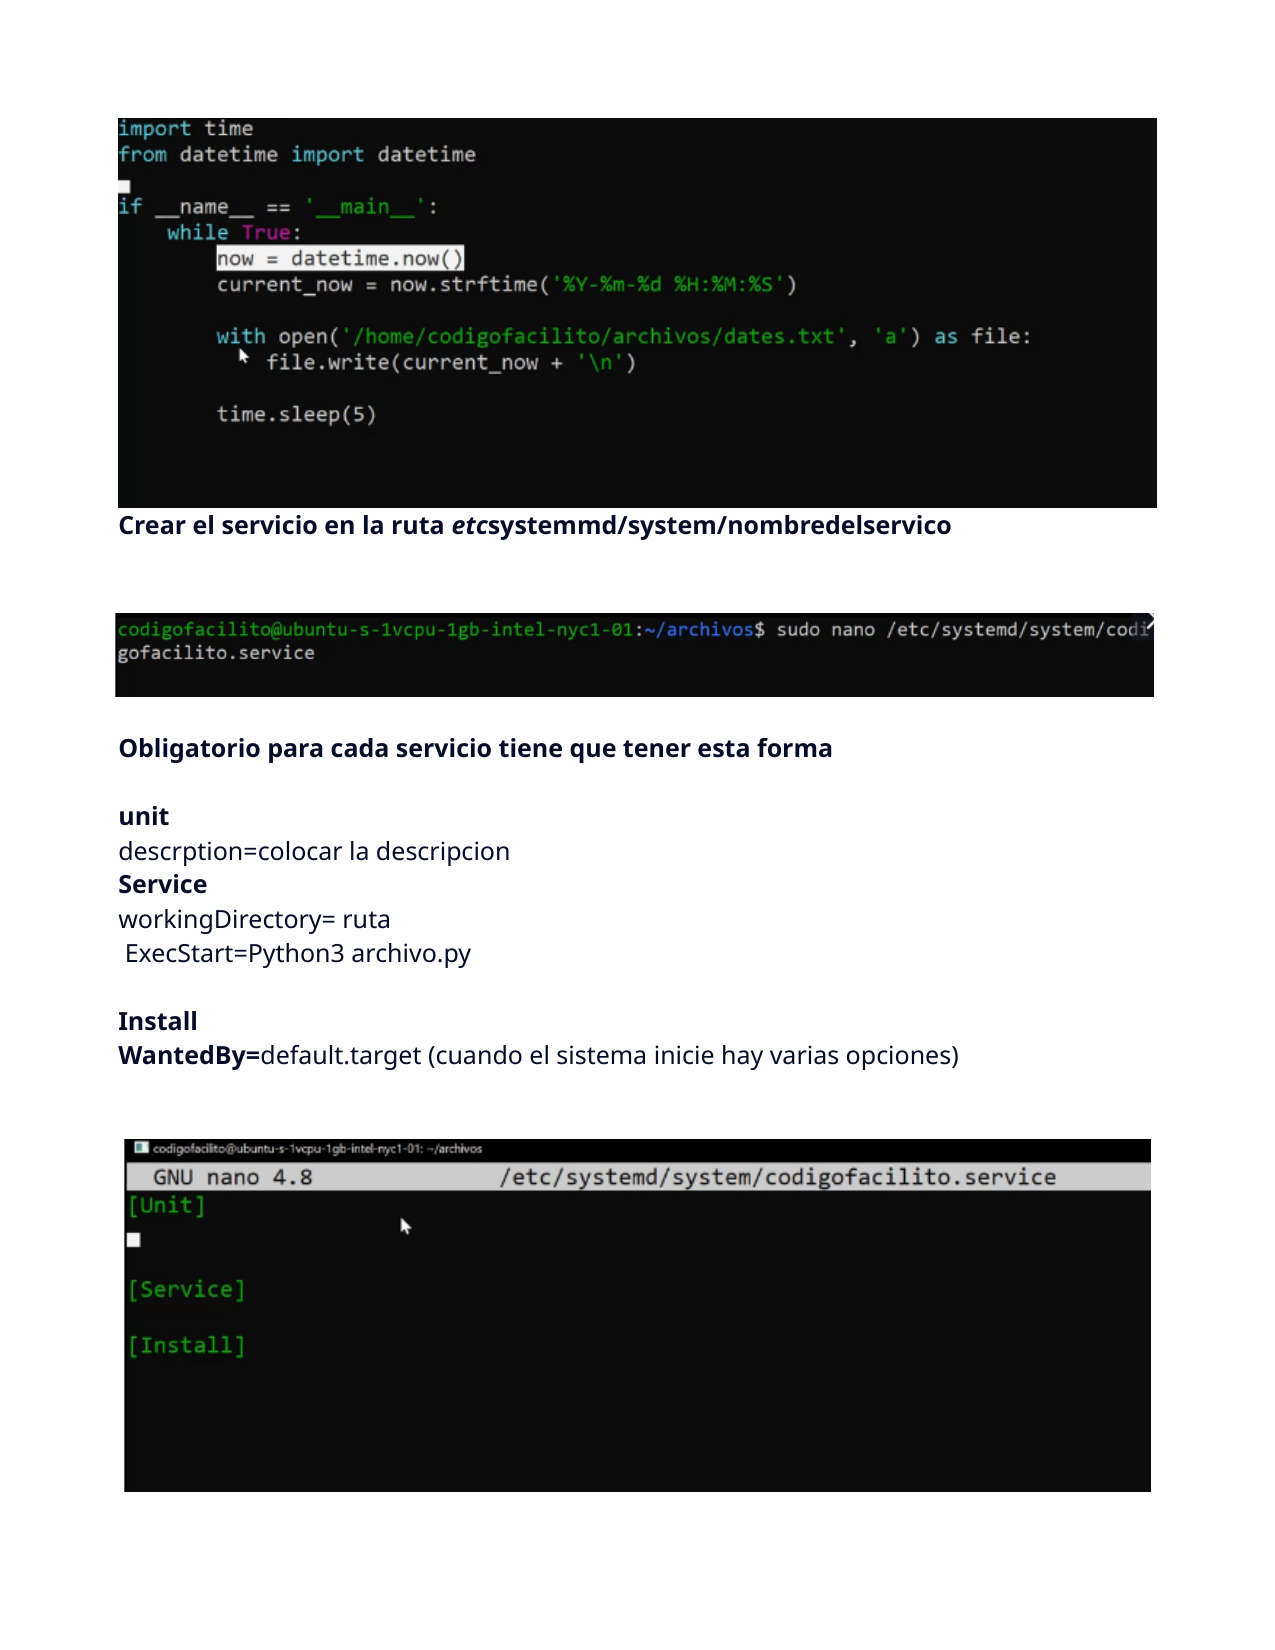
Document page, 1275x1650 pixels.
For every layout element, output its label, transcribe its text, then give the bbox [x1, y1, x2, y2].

picture [118, 118, 1157, 508]
text unit [118, 799, 1157, 833]
text WantedBy=default.target (cuando el sistema inicie hay varias opciones) [118, 1037, 1157, 1072]
text Crear el servicio en la ruta etcsystemmd/system/nombredelservico [118, 508, 1157, 542]
text Service [118, 867, 1157, 901]
picture [124, 1139, 1151, 1492]
text workingDirectory= ruta [118, 901, 1157, 935]
text ExecStart=Python3 archivo.py [118, 935, 1157, 969]
text Obligatorio para cada servicio tiene que tener esta forma [118, 731, 1157, 765]
picture [115, 613, 1154, 697]
text Install [118, 1003, 1157, 1037]
text descrption=colocar la descripcion [118, 833, 1157, 867]
